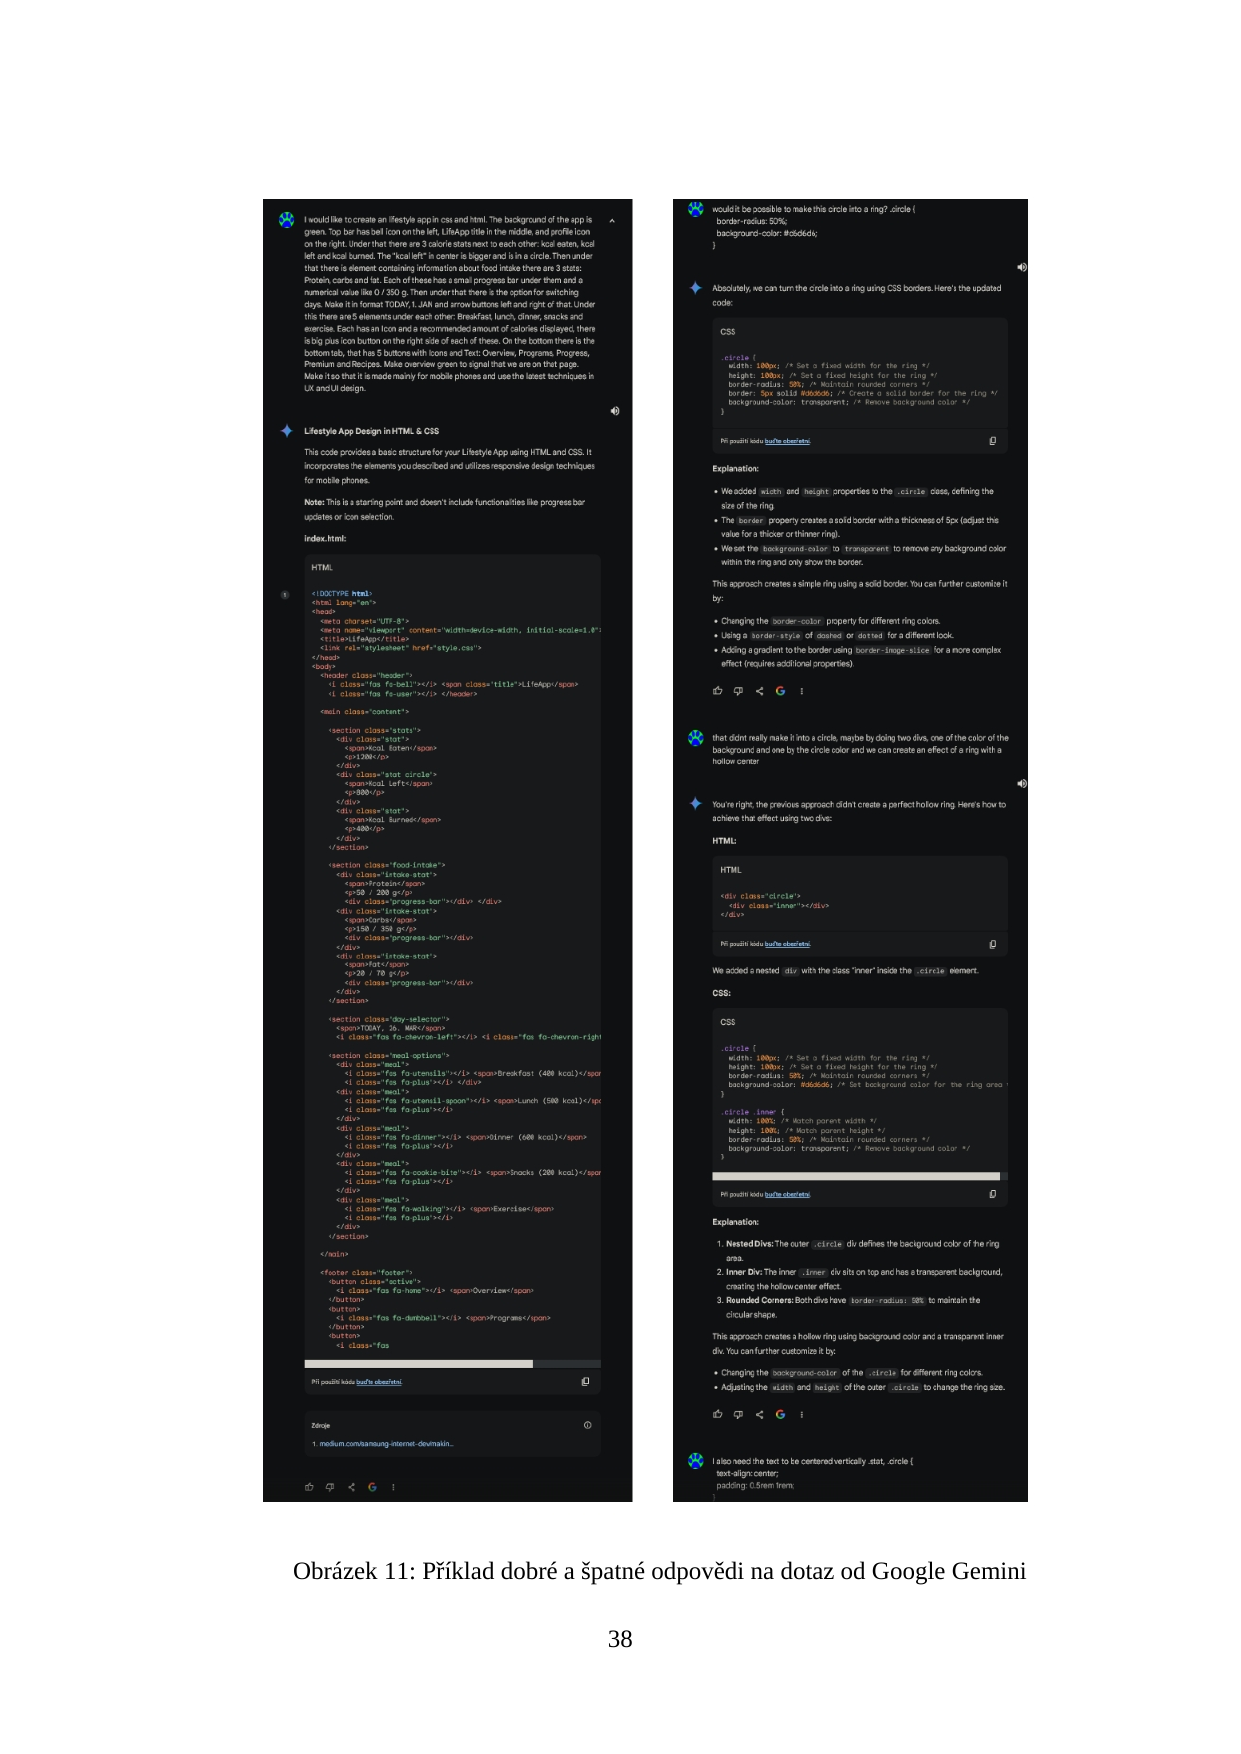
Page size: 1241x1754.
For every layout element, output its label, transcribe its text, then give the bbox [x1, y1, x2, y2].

picture [150, 161, 1095, 1557]
text Obrázek 11: Příklad dobré a špatné odpovědi na dotaz od Google Gemini [131, 151, 1189, 1585]
